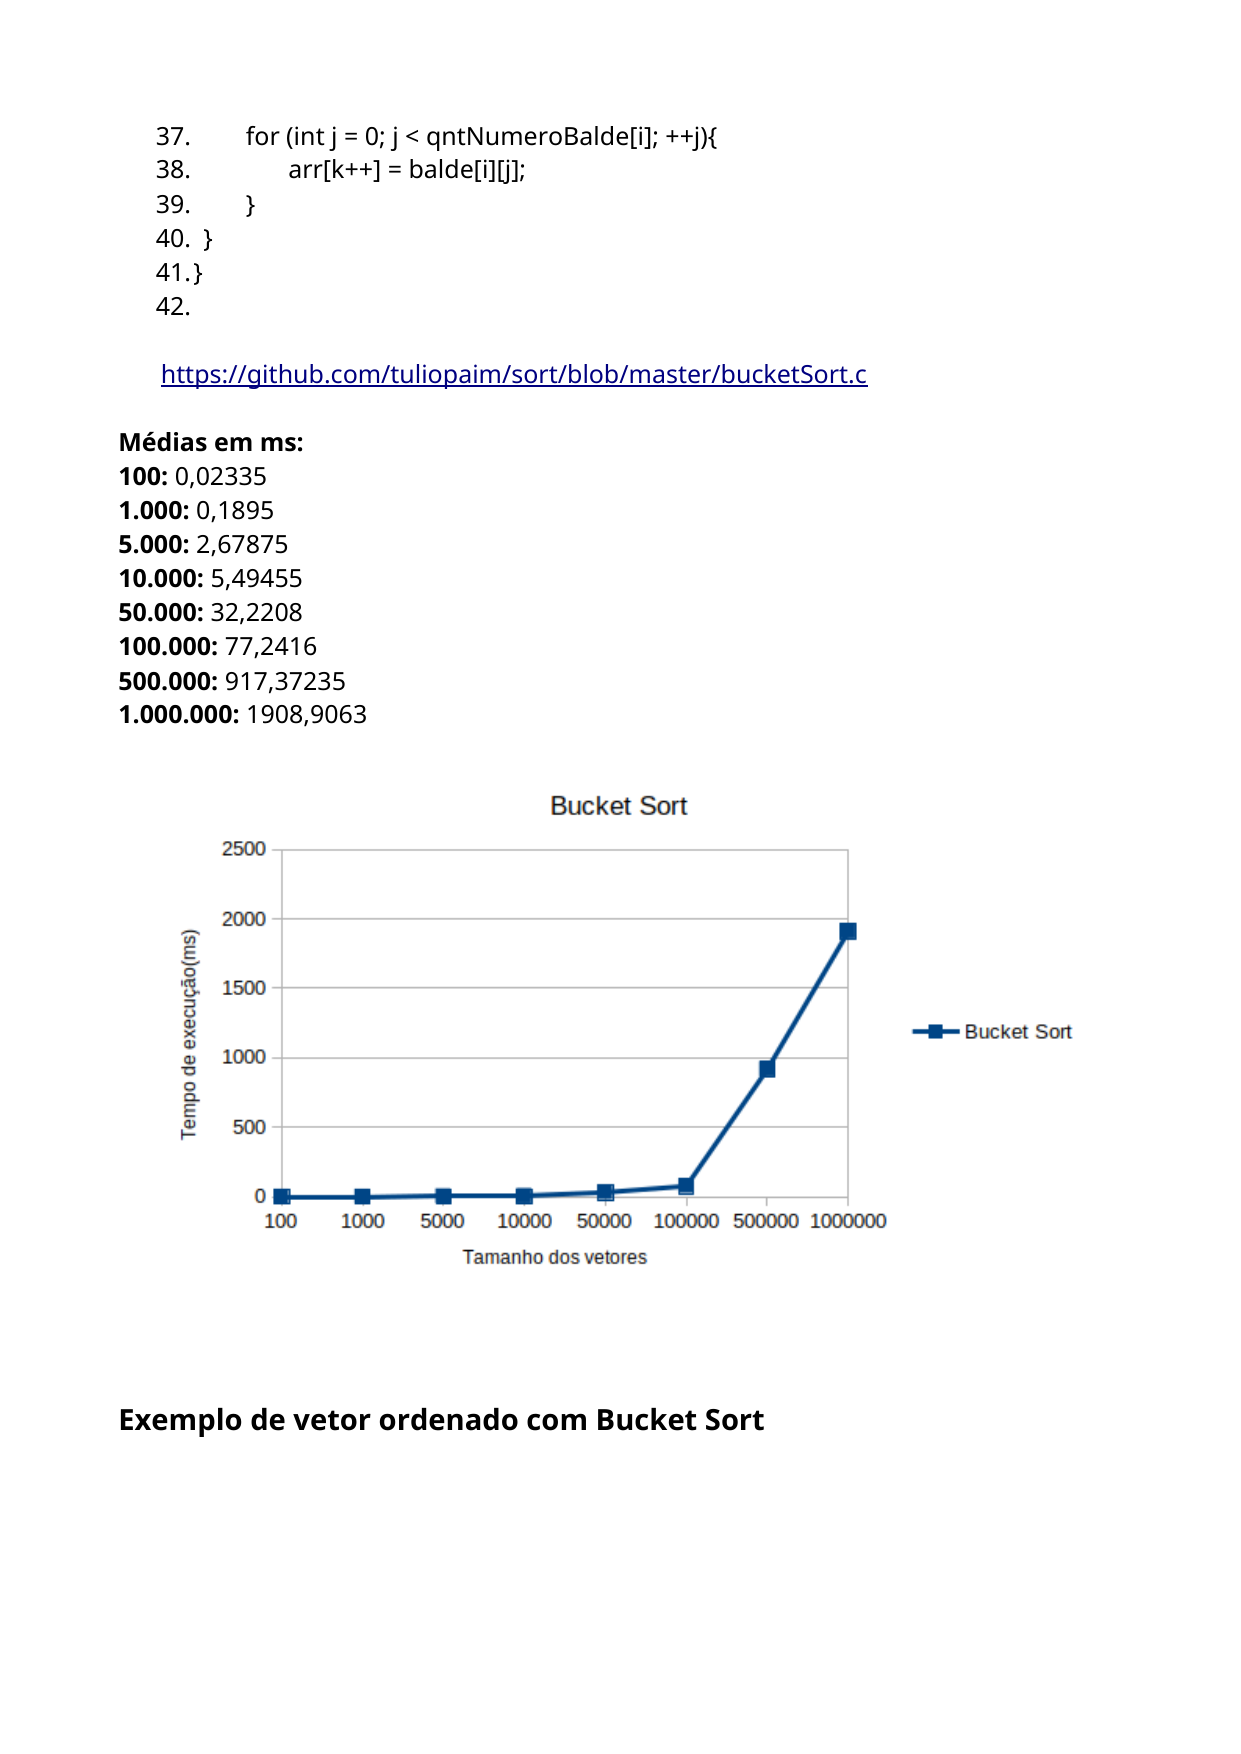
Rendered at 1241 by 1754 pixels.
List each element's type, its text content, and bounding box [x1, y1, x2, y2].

text 10.000: 5,49455 [118, 561, 1122, 595]
list for (int j = 0; j < qntNumeroBalde[i]; ++j){ [156, 118, 1122, 152]
list arr[k++] = balde[i][j]; [156, 152, 1122, 186]
list } [156, 186, 1122, 220]
text Médias em ms: [118, 425, 1122, 459]
list } [156, 220, 1122, 254]
text Exemplo de vetor ordenado com Bucket Sort [118, 1399, 1122, 1439]
text 100.000: 77,2416 [118, 629, 1122, 663]
text 50.000: 32,2208 [118, 595, 1122, 629]
picture [147, 765, 1093, 1297]
text 1.000.000: 1908,9063 [118, 697, 1122, 731]
list } [156, 254, 1122, 288]
text https://github.com/tuliopaim/sort/blob/master/bucketSort.c [118, 357, 1122, 391]
text 500.000: 917,37235 [118, 663, 1122, 697]
text 100: 0,02335 [118, 459, 1122, 493]
text 5.000: 2,67875 [118, 527, 1122, 561]
text 1.000: 0,1895 [118, 493, 1122, 527]
